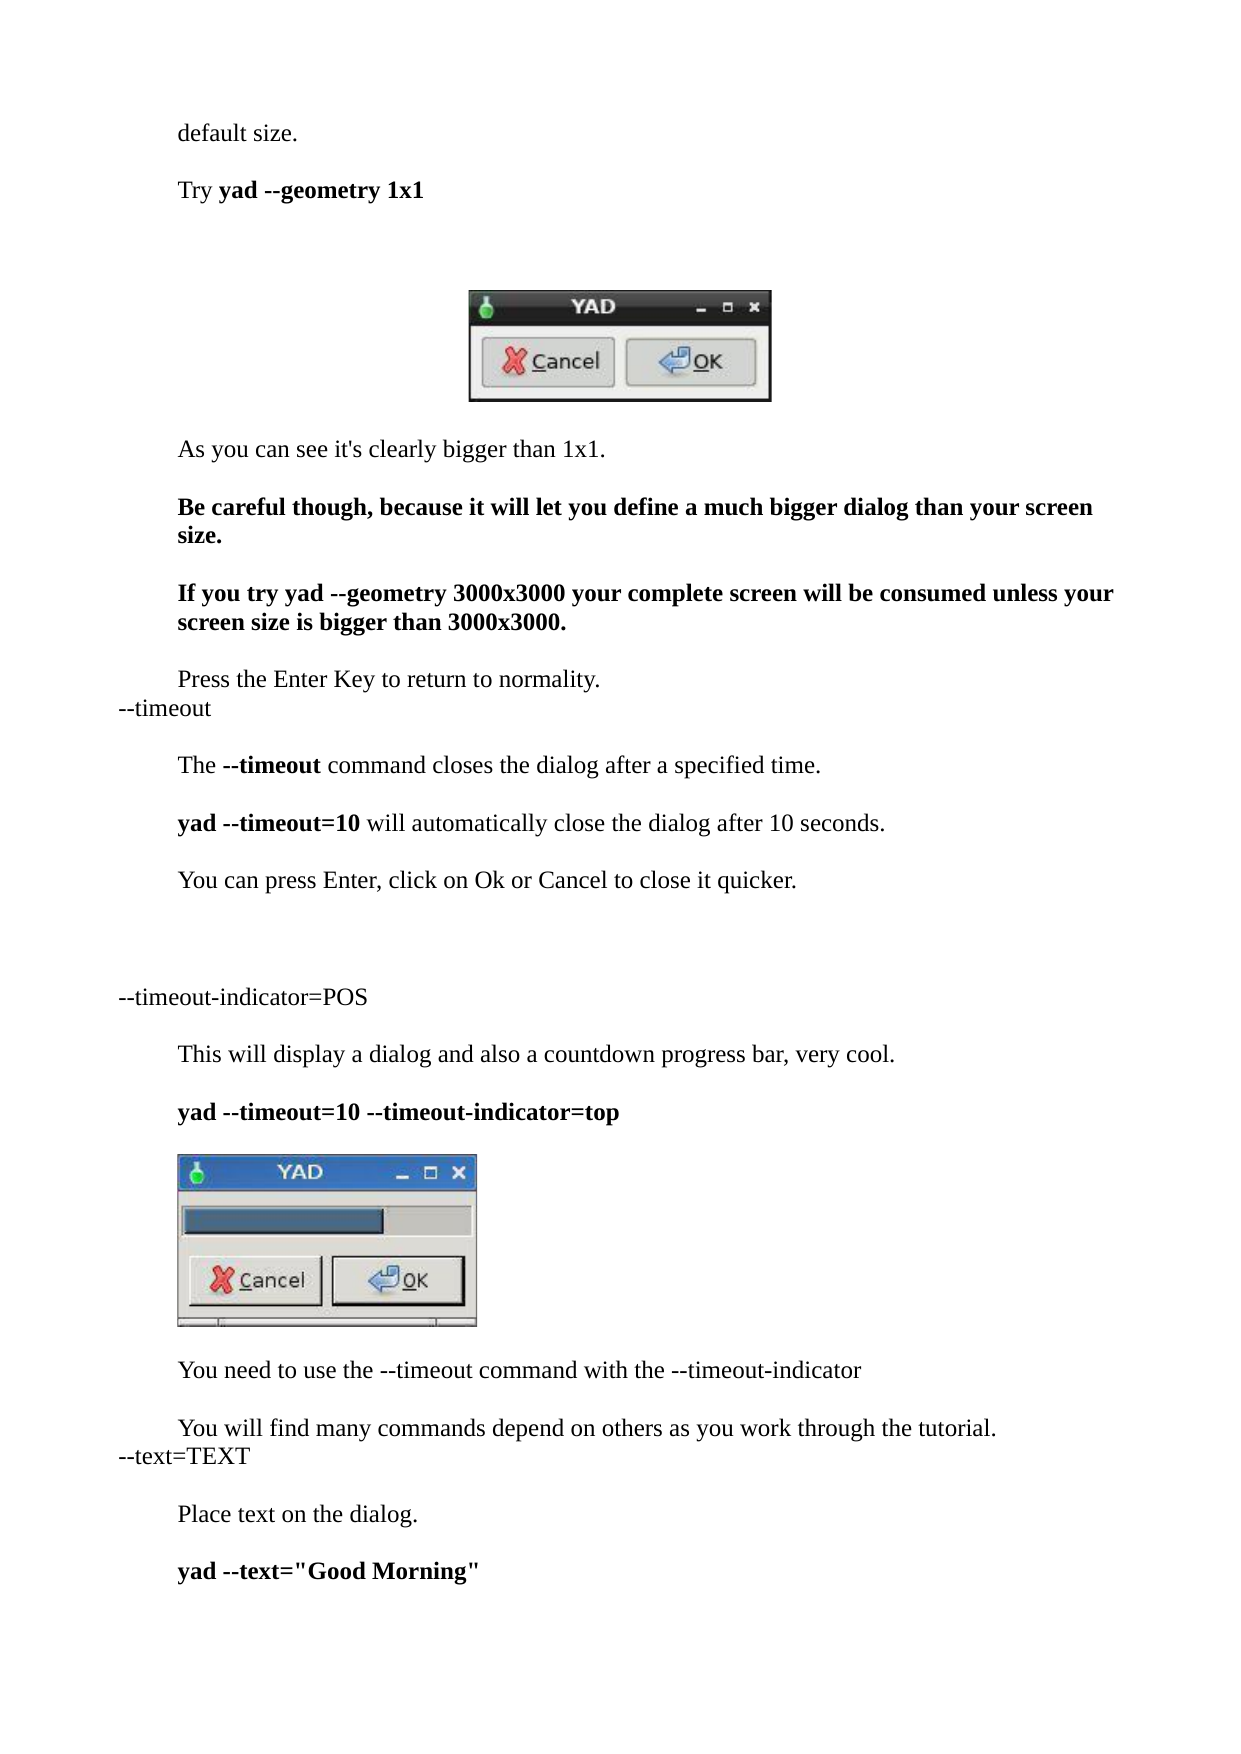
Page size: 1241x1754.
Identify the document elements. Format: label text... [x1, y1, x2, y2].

list As you can see it's clearly bigger than 1x1. Be careful though, because it will let you define a much bigger dialog than your screen size. If you try yad --geometry 3000x3000 your complete screen will be consumed unless your screen size is bigger than 3000x3000. Press the Enter Key to return to normality. [177, 434, 1122, 693]
subtitle --text=TEXT [118, 1441, 1122, 1470]
list default size. Try yad --geometry 1x1 [177, 118, 1122, 262]
picture [468, 290, 772, 402]
list The --timeout command closes the dialog after a specified time. yad --timeout=10 will automatically close the dialog after 10 seconds. You can press Enter, click on Ok or Cancel to close it quicker. [177, 722, 1122, 982]
picture [177, 1154, 478, 1327]
subtitle --timeout [118, 693, 1122, 722]
list Place text on the dialog. yad --text="Good Morning" [177, 1470, 1122, 1585]
list This will display a dialog and also a countdown progress bar, very cool. yad --timeout=10 --timeout-indicator=top You need to use the --timeout command with the --timeout-indicator You will find many commands depend on others as you work through the tutorial. [177, 1011, 1122, 1441]
subtitle --timeout-indicator=POS [118, 982, 1122, 1011]
